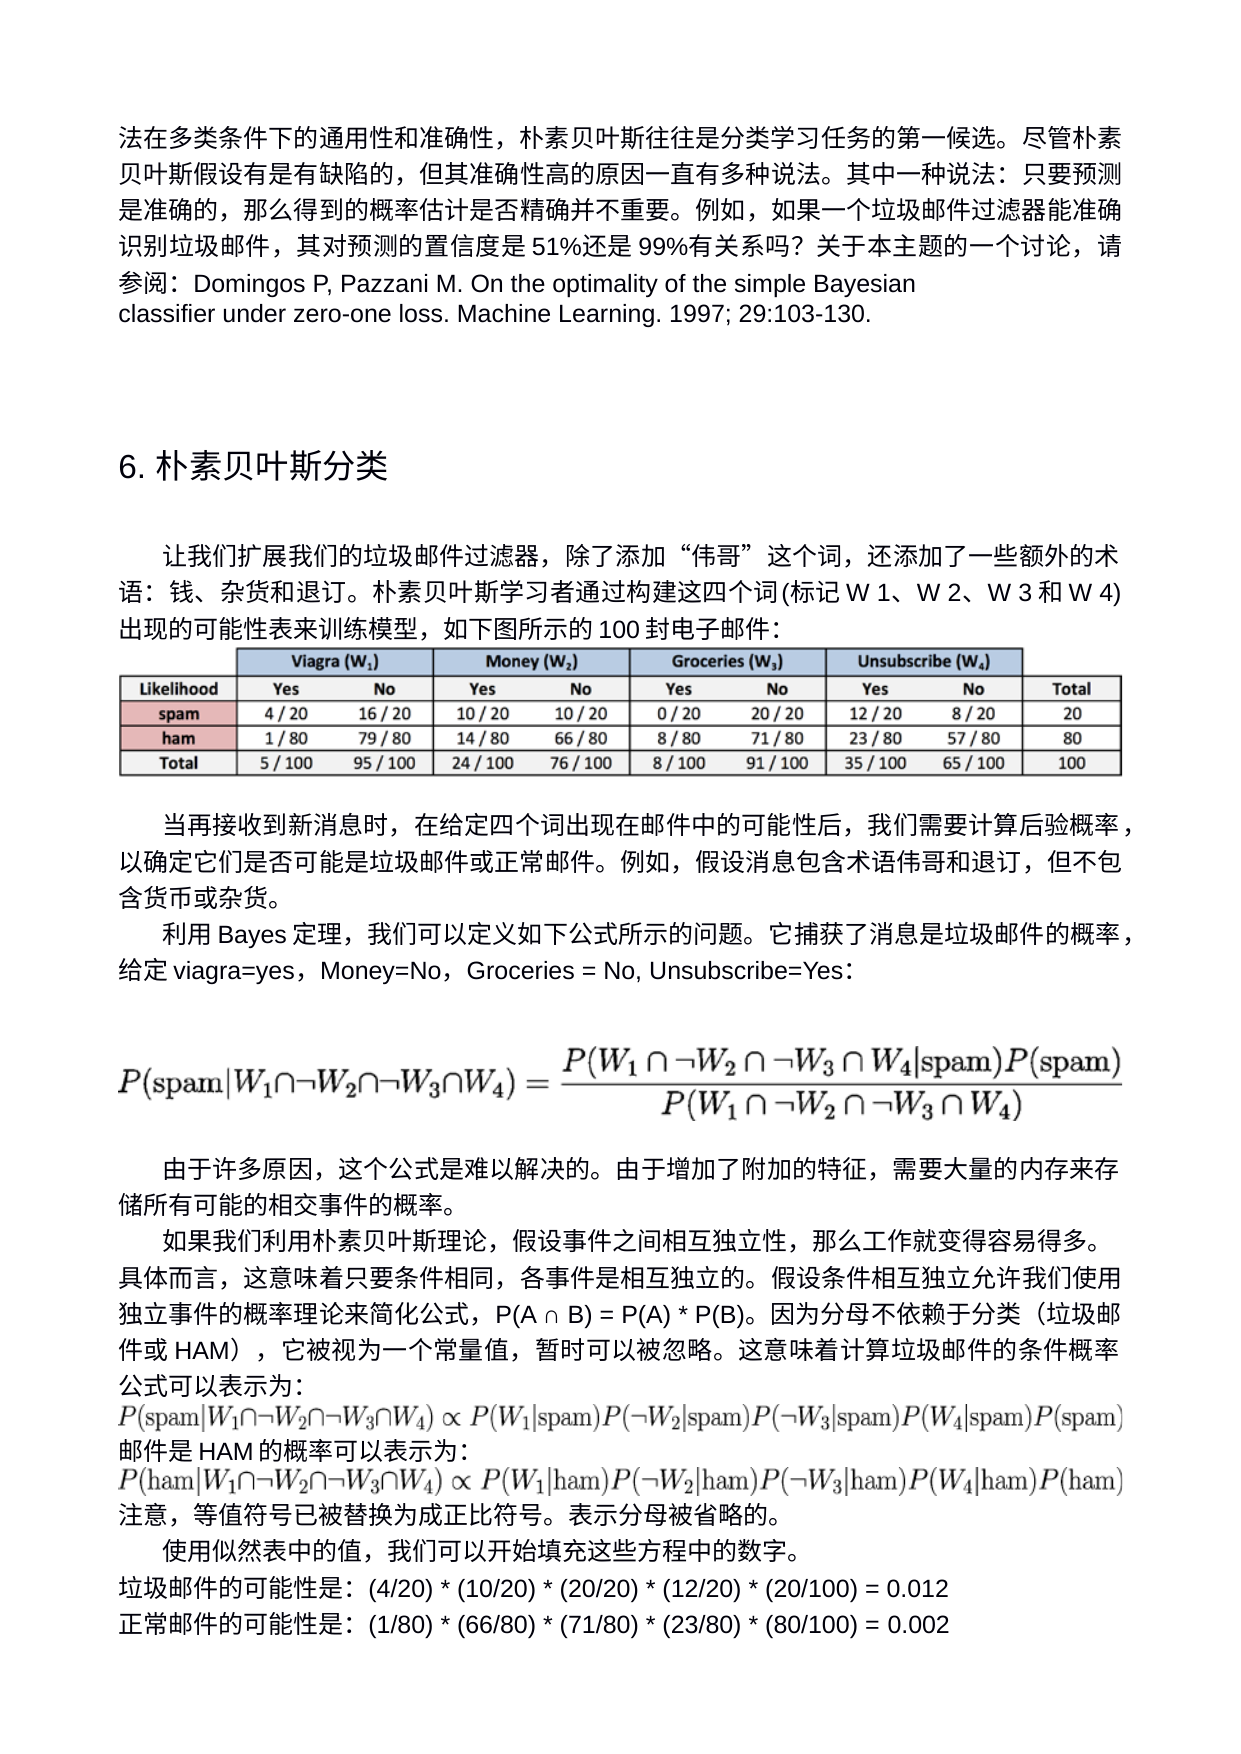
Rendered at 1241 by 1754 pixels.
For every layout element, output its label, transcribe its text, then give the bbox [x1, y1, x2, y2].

text 注意，等值符号已被替换为成正比符号。表示分母被省略的。 [118, 1496, 1122, 1532]
text 利用Bayes定理，我们可以定义如下公式所示的问题。它捕获了消息是垃圾邮件的概率，给定viagra=yes，Money=No，Groceries = No, Unsubscribe=Yes： [118, 914, 1122, 987]
text 如果我们利用朴素贝叶斯理论，假设事件之间相互独立性，那么工作就变得容易得多。 [118, 1222, 1122, 1258]
text 邮件是HAM的概率可以表示为： [118, 1432, 1122, 1467]
text 使用似然表中的值，我们可以开始填充这些方程中的数字。 [118, 1532, 1122, 1568]
text classifier under zero-one loss. Machine Learning. 1997; 29:103-130. [118, 299, 1122, 328]
text 让我们扩展我们的垃圾邮件过滤器，除了添加“伟哥”这个词，还添加了一些额外的术语：钱、杂货和退订。朴素贝叶斯学习者通过构建这四个词(标记W 1、W 2、W 3和W 4)出现的可能性表来训练模型，如下图所示的100封电子邮件： [118, 537, 1122, 645]
text 具体而言，这意味着只要条件相同，各事件是相互独立的。假设条件相互独立允许我们使用独立事件的概率理论来简化公式，P(A ∩ B) = P(A) * P(B)。因为分母不依赖于分类（垃圾邮件或HAM），它被视为一个常量值，暂时可以被忽略。这意味着计算垃圾邮件的条件概率公式可以表示为： [118, 1258, 1122, 1403]
text 法在多类条件下的通用性和准确性，朴素贝叶斯往往是分类学习任务的第一候选。尽管朴素贝叶斯假设有是有缺陷的，但其准确性高的原因一直有多种说法。其中一种说法：只要预测是准确的，那么得到的概率估计是否精确并不重要。例如，如果一个垃圾邮件过滤器能准确识别垃圾邮件，其对预测的置信度是51%还是99%有关系吗？关于本主题的一个讨论，请参阅：Domingos P, Pazzani M. On the optimality of the simple Bayesian [118, 118, 1122, 299]
list 朴素贝叶斯分类 [118, 439, 1122, 488]
text 正常邮件的可能性是：(1/80) * (66/80) * (71/80) * (23/80) * (80/100) = 0.002 [118, 1604, 1122, 1641]
text 当再接收到新消息时，在给定四个词出现在邮件中的可能性后，我们需要计算后验概率，以确定它们是否可能是垃圾邮件或正常邮件。例如，假设消息包含术语伟哥和退订，但不包含货币或杂货。 [118, 806, 1122, 914]
text 垃圾邮件的可能性是：(4/20) * (10/20) * (20/20) * (12/20) * (20/100) = 0.012 [118, 1568, 1122, 1604]
text 由于许多原因，这个公式是难以解决的。由于增加了附加的特征，需要大量的内存来存储所有可能的相交事件的概率。 [118, 1149, 1122, 1222]
